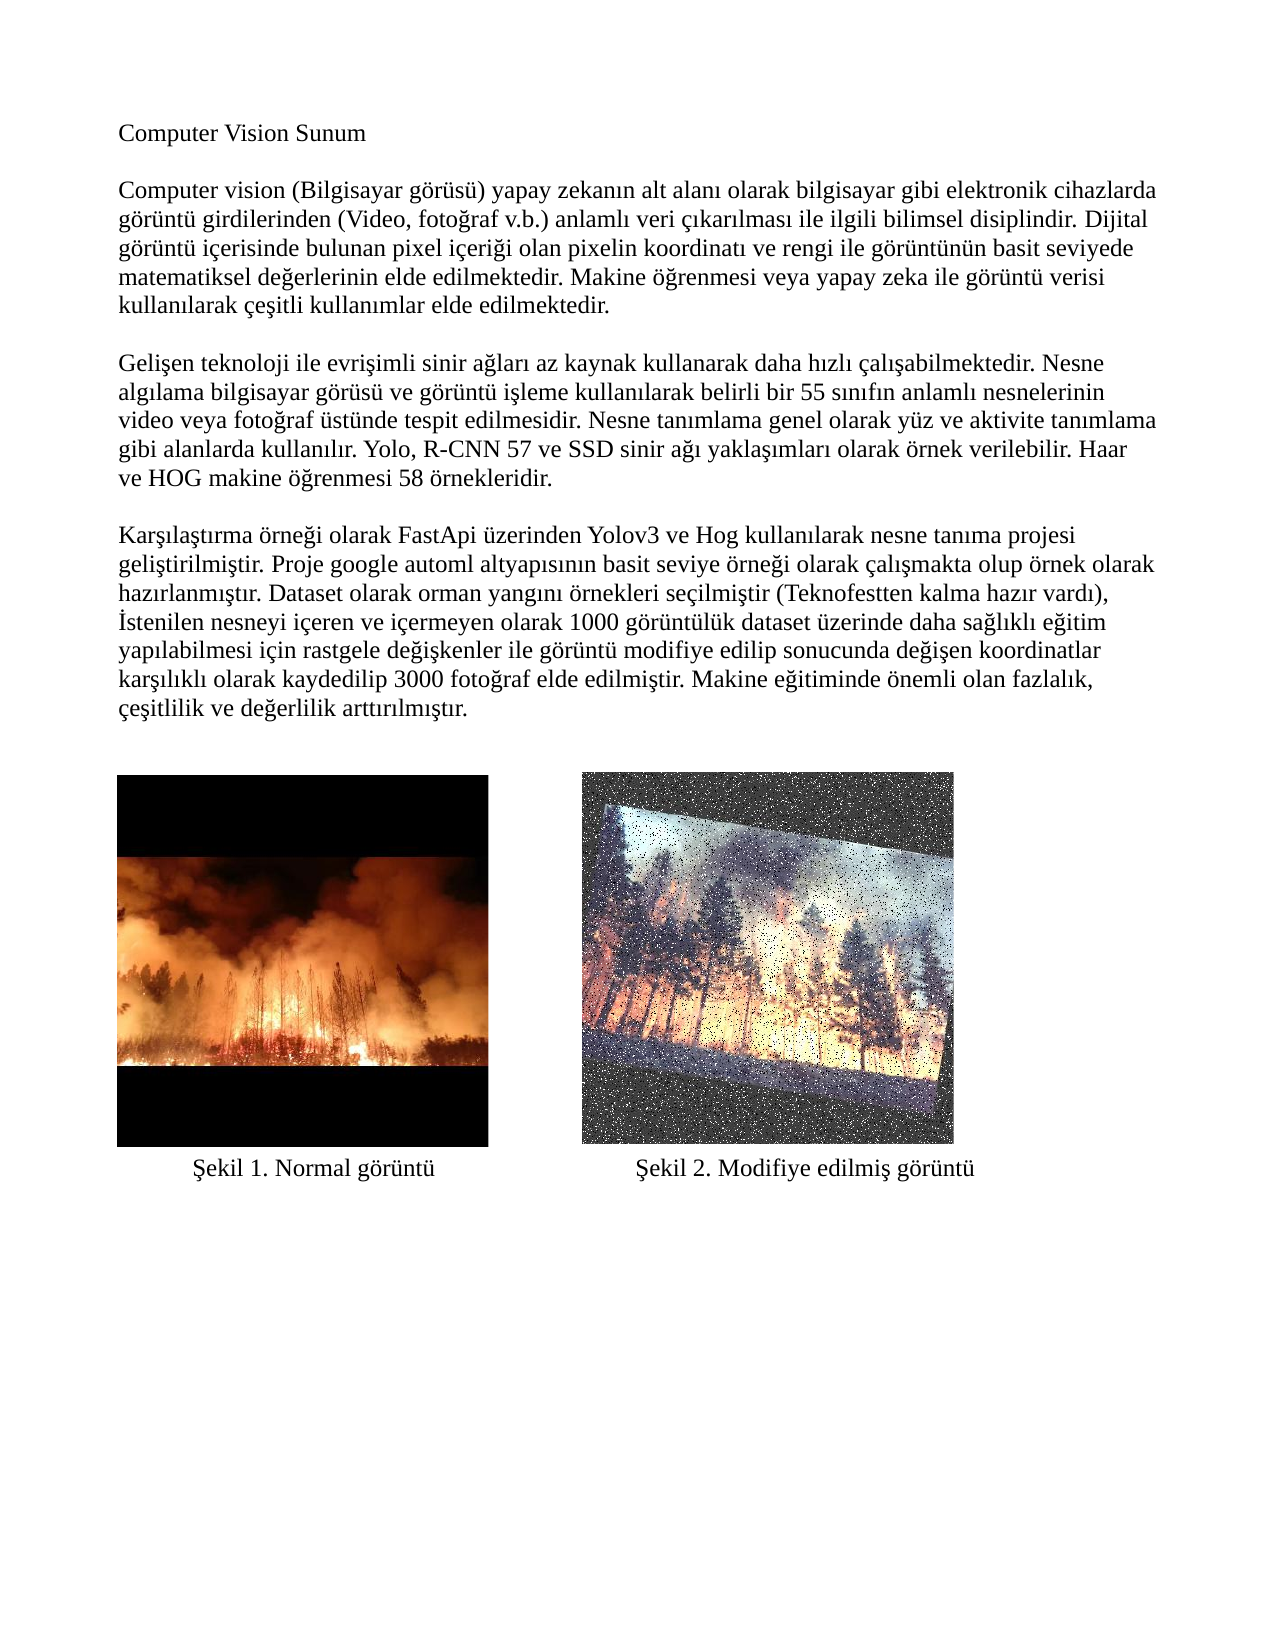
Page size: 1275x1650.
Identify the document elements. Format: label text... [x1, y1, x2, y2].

text Gelişen teknoloji ile evrişimli sinir ağları az kaynak kullanarak daha hızlı çalışabilmektedir. Nesne algılama bilgisayar görüsü ve görüntü işleme kullanılarak belirli bir 55 sınıfın anlamlı nesnelerinin video veya fotoğraf üstünde tespit edilmesidir. Nesne tanımlama genel olarak yüz ve aktivite tanımlama gibi alanlarda kullanılır. Yolo, R-CNN 57 ve SSD sinir ağı yaklaşımları olarak örnek verilebilir. Haar ve HOG makine öğrenmesi 58 örnekleridir. [118, 348, 1157, 492]
text Computer Vision Sunum [118, 118, 1157, 147]
text Karşılaştırma örneği olarak FastApi üzerinden Yolov3 ve Hog kullanılarak nesne tanıma projesi geliştirilmiştir. Proje google automl altyapısının basit seviye örneği olarak çalışmakta olup örnek olarak hazırlanmıştır. Dataset olarak orman yangını örnekleri seçilmiştir (Teknofestten kalma hazır vardı), İstenilen nesneyi içeren ve içermeyen olarak 1000 görüntülük dataset üzerinde daha sağlıklı eğitim yapılabilmesi için rastgele değişkenler ile görüntü modifiye edilip sonucunda değişen koordinatlar karşılıklı olarak kaydedilip 3000 fotoğraf elde edilmiştir. Makine eğitiminde önemli olan fazlalık, çeşitlilik ve değerlilik arttırılmıştır. [118, 521, 1157, 722]
picture [582, 772, 954, 1144]
picture [117, 775, 489, 1147]
text Computer vision (Bilgisayar görüsü) yapay zekanın alt alanı olarak bilgisayar gibi elektronik cihazlarda görüntü girdilerinden (Video, fotoğraf v.b.) anlamlı veri çıkarılması ile ilgili bilimsel disiplindir. Dijital görüntü içerisinde bulunan pixel içeriği olan pixelin koordinatı ve rengi ile görüntünün basit seviyede matematiksel değerlerinin elde edilmektedir. Makine öğrenmesi veya yapay zeka ile görüntü verisi kullanılarak çeşitli kullanımlar elde edilmektedir. [118, 176, 1157, 319]
text Şekil 1. Normal görüntü Şekil 2. Modifiye edilmiş görüntü [118, 1153, 1157, 1182]
